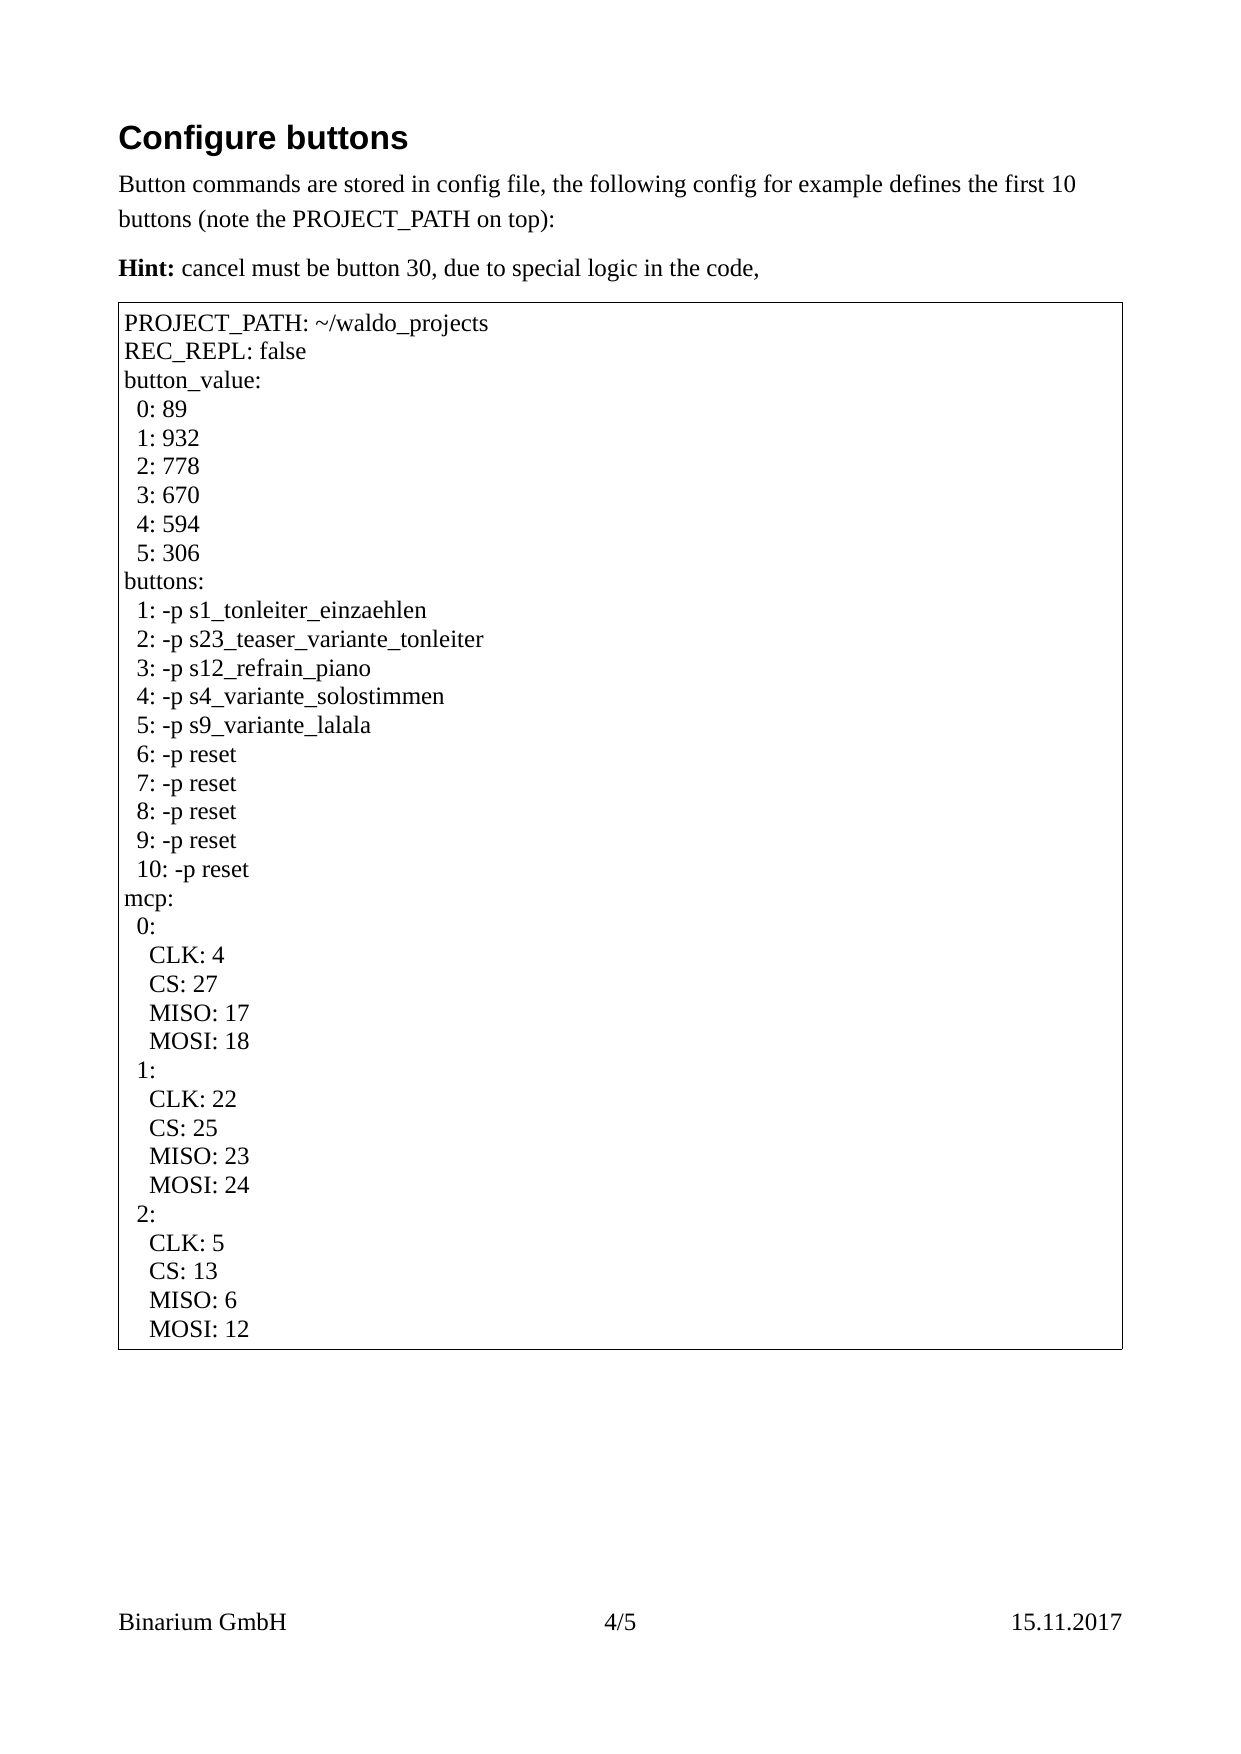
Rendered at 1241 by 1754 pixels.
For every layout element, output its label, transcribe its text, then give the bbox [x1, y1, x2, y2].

table_header PROJECT_PATH: ~/waldo_projects REC_REPL: false button_value: 0: 89 1: 932 2: 778 3: 670 4: 594 5: 306 buttons: 1: -p s1_tonleiter_einzaehlen 2: -p s23_teaser_variante_tonleiter 3: -p s12_refrain_piano 4: -p s4_variante_solostimmen 5: -p s9_variante_lalala 6: -p reset 7: -p reset 8: -p reset 9: -p reset 10: -p reset mcp: 0: CLK: 4 CS: 27 MISO: 17 MOSI: 18 1: CLK: 22 CS: 25 MISO: 23 MOSI: 24 2: CLK: 5 CS: 13 MISO: 6 MOSI: 12 [119, 303, 1122, 1348]
text Hint: cancel must be button 30, due to special logic in the code, [118, 253, 1122, 282]
text Button commands are stored in config file, the following config for example defines the first 10 buttons (note the PROJECT_PATH on top): [118, 169, 1122, 232]
subtitle Configure buttons [118, 118, 1122, 157]
